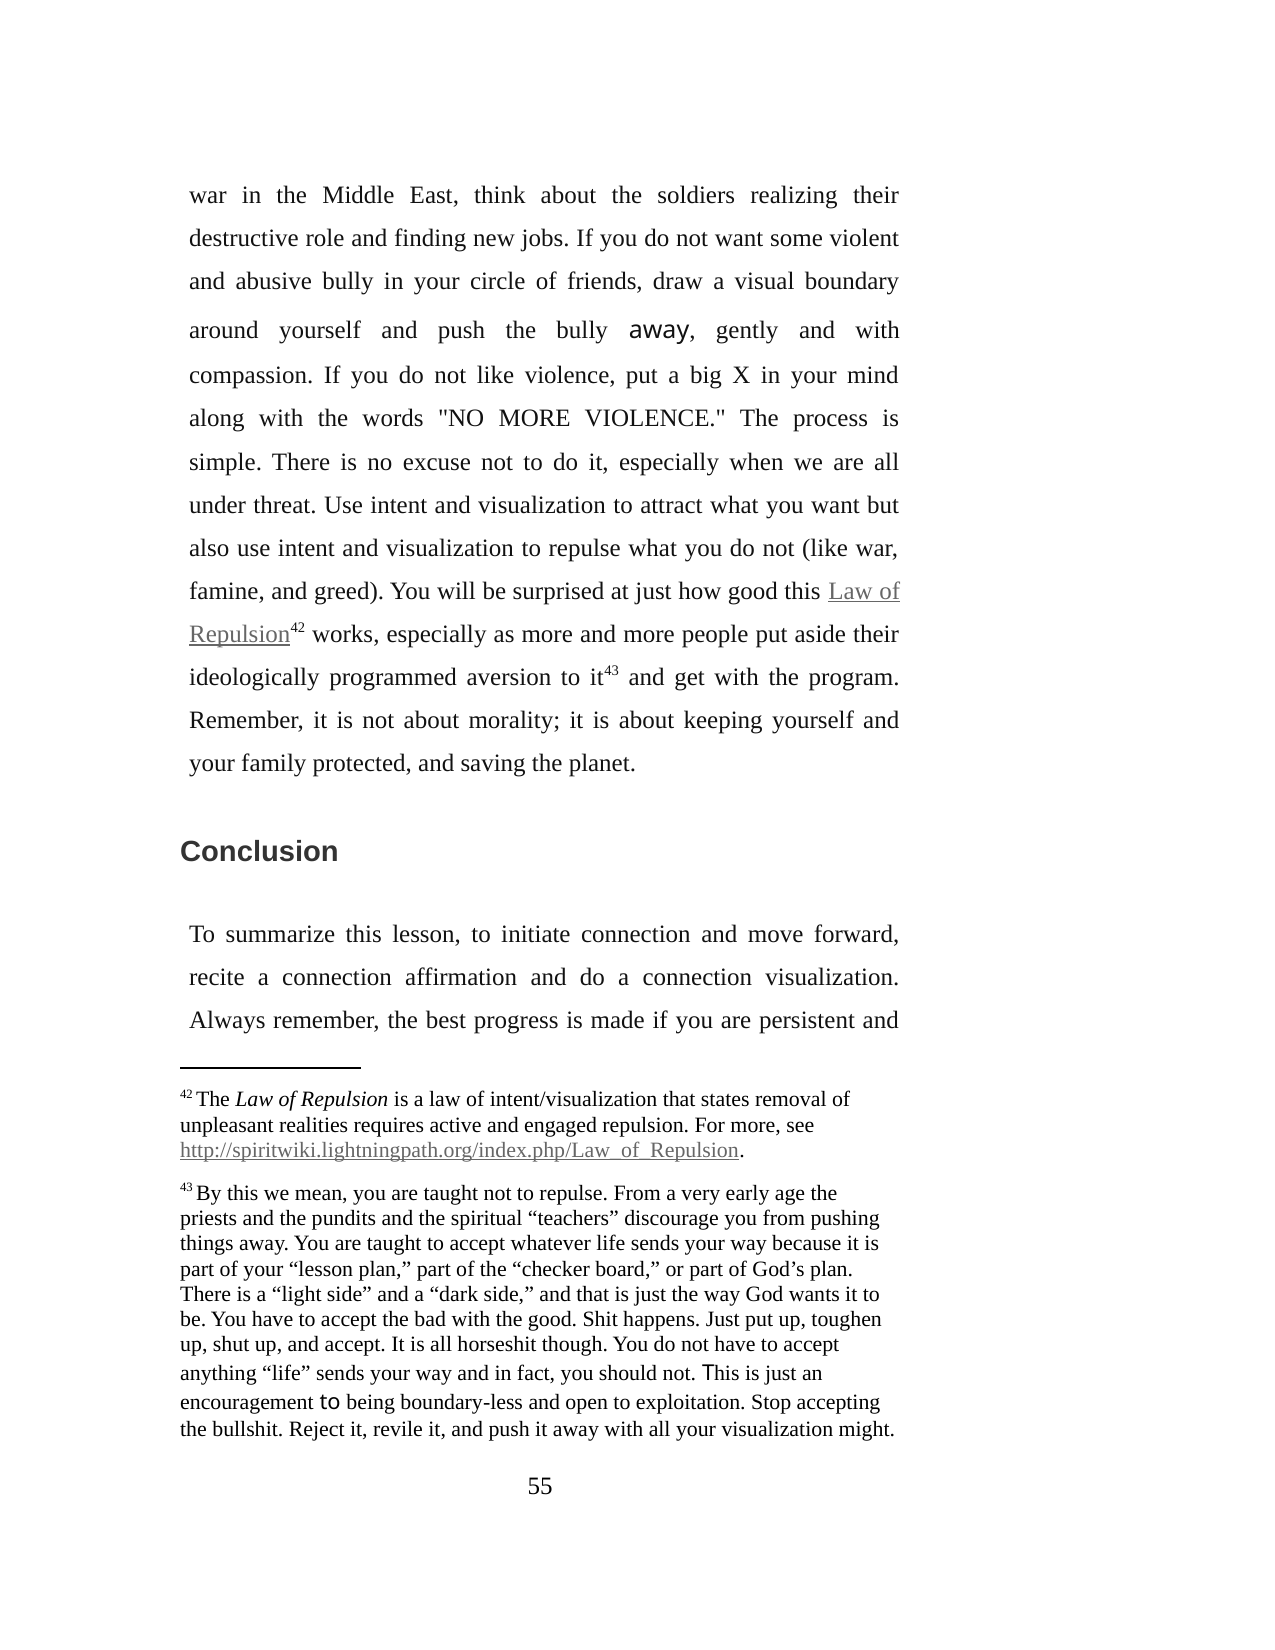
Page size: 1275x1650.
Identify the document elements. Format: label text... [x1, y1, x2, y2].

subtitle Conclusion [180, 834, 900, 867]
text The Law of Repulsion is a law of intent/visualization that states removal of unpleasant realities requires active and engaged repulsion. For more, see http://spiritwiki.lightningpath.org/index.php/Law_of_Repulsion. [745, 1086, 900, 1162]
text war in the Middle East, think about the soldiers realizing their destructive role and finding new jobs. If you do not want some violent and abusive bully in your circle of friends, draw a visual boundary around yourself and push the bully away, gently and with compassion. If you do not like violence, put a big X in your mind along with the words "NO MORE VIOLENCE." The process is simple. There is no excuse not to do it, especially when we are all under threat. Use intent and visualization to attract what you want but also use intent and visualization to repulse what you do not (like war, famine, and greed). You will be surprised at just how good this Law of Repulsion works, especially as more and more people put aside their ideologically programmed aversion to it and get with the program. Remember, it is not about morality; it is about keeping yourself and your family protected, and saving the planet. [189, 180, 900, 777]
text To summarize this lesson, to initiate connection and move forward, recite a connection affirmation and do a connection visualization. Always remember, the best progress is made if you are persistent and [189, 919, 900, 1034]
text By this we mean, you are taught not to repulse. From a very early age the priests and the pundits and the spiritual “teachers” discourage you from pushing things away. You are taught to accept whatever life sends your way because it is part of your “lesson plan,” part of the “checker board,” or part of God’s plan. There is a “light side” and a “dark side,” and that is just the way God wants it to be. You have to accept the bad with the good. Shit happens. Just put up, toughen up, shut up, and accept. It is all horseshit though. You do not have to accept anything “life” sends your way and in fact, you should not. This is just an encouragement to being boundary-less and open to exploitation. Stop accepting the bullshit. Reject it, revile it, and push it away with all your visualization might. [180, 1180, 900, 1441]
